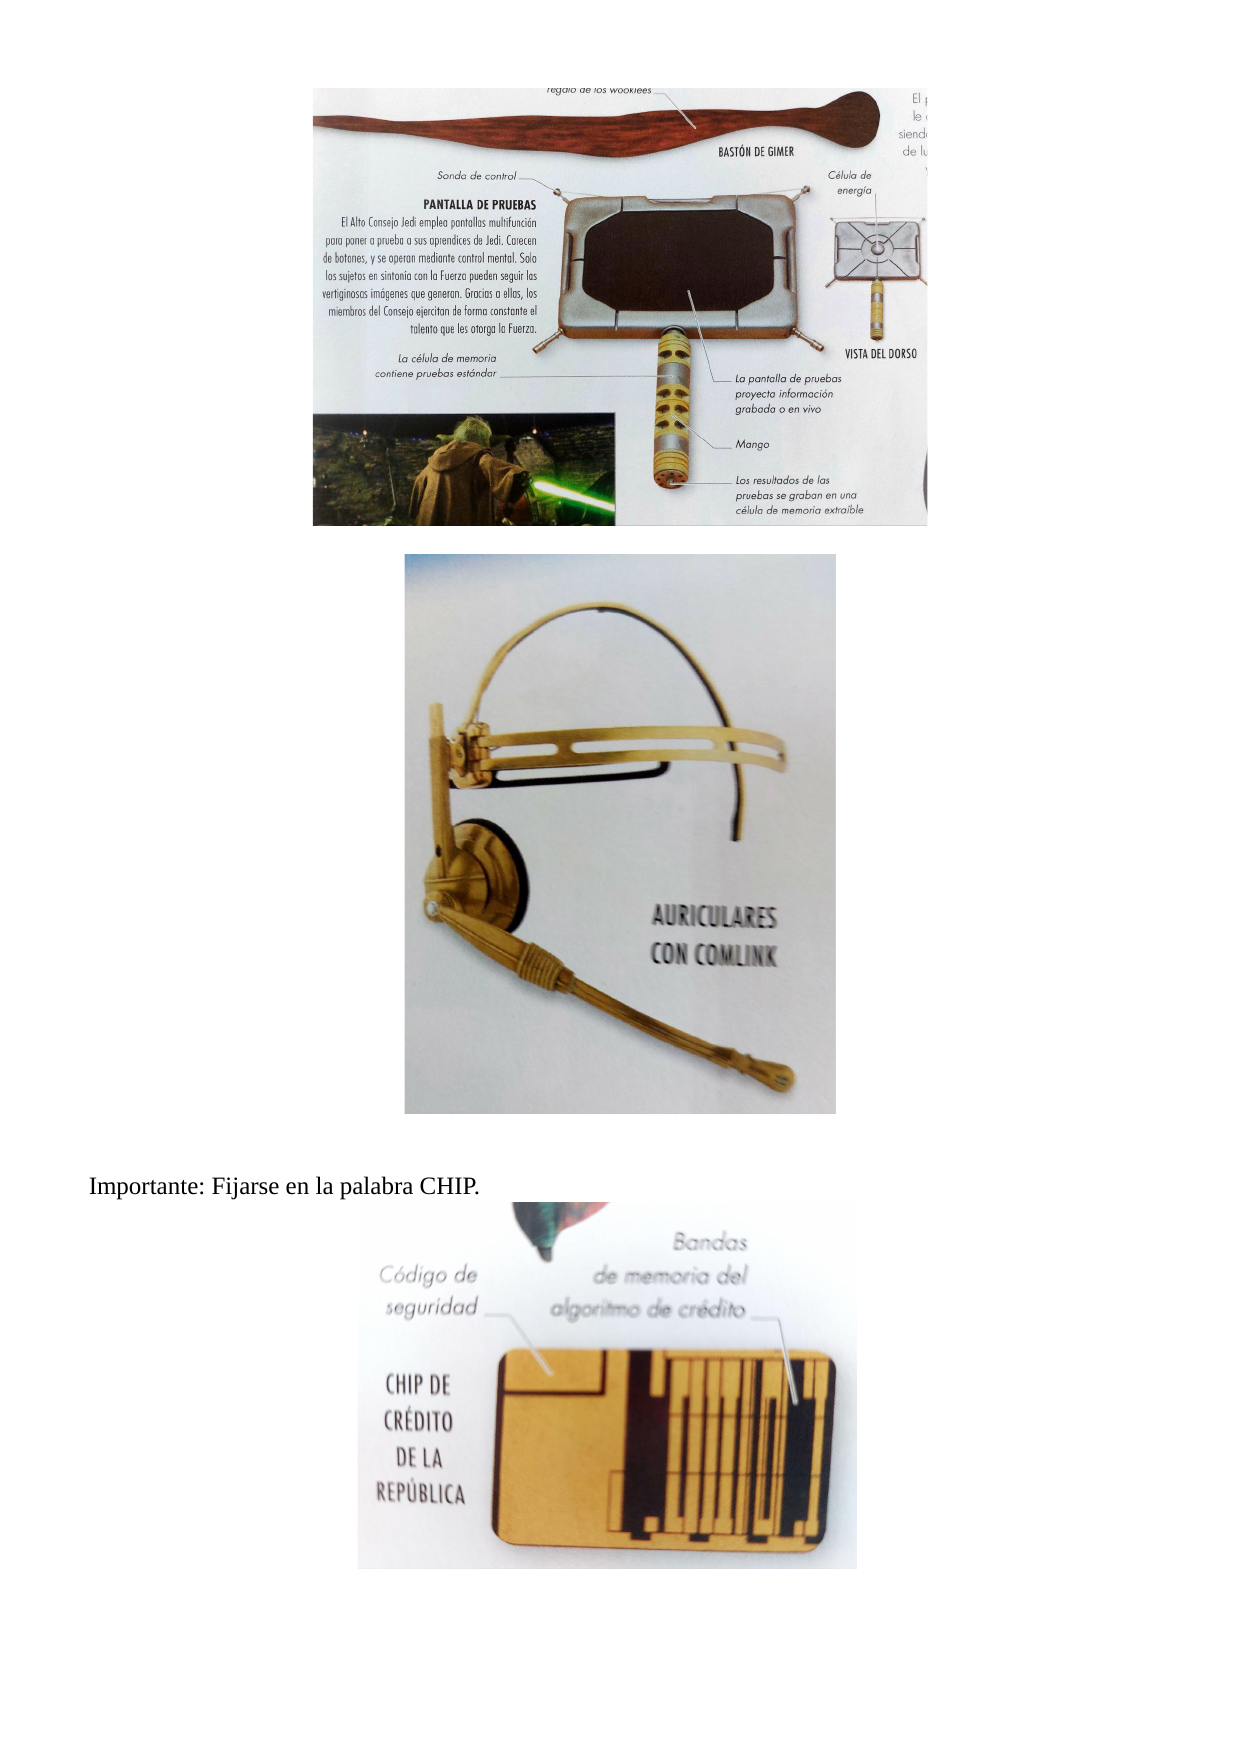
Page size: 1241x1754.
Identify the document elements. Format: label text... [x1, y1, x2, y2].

picture [404, 554, 836, 1114]
picture [357, 1202, 857, 1569]
picture [312, 88, 928, 526]
text Importante: Fijarse en la palabra CHIP. [88, 1171, 1152, 1200]
